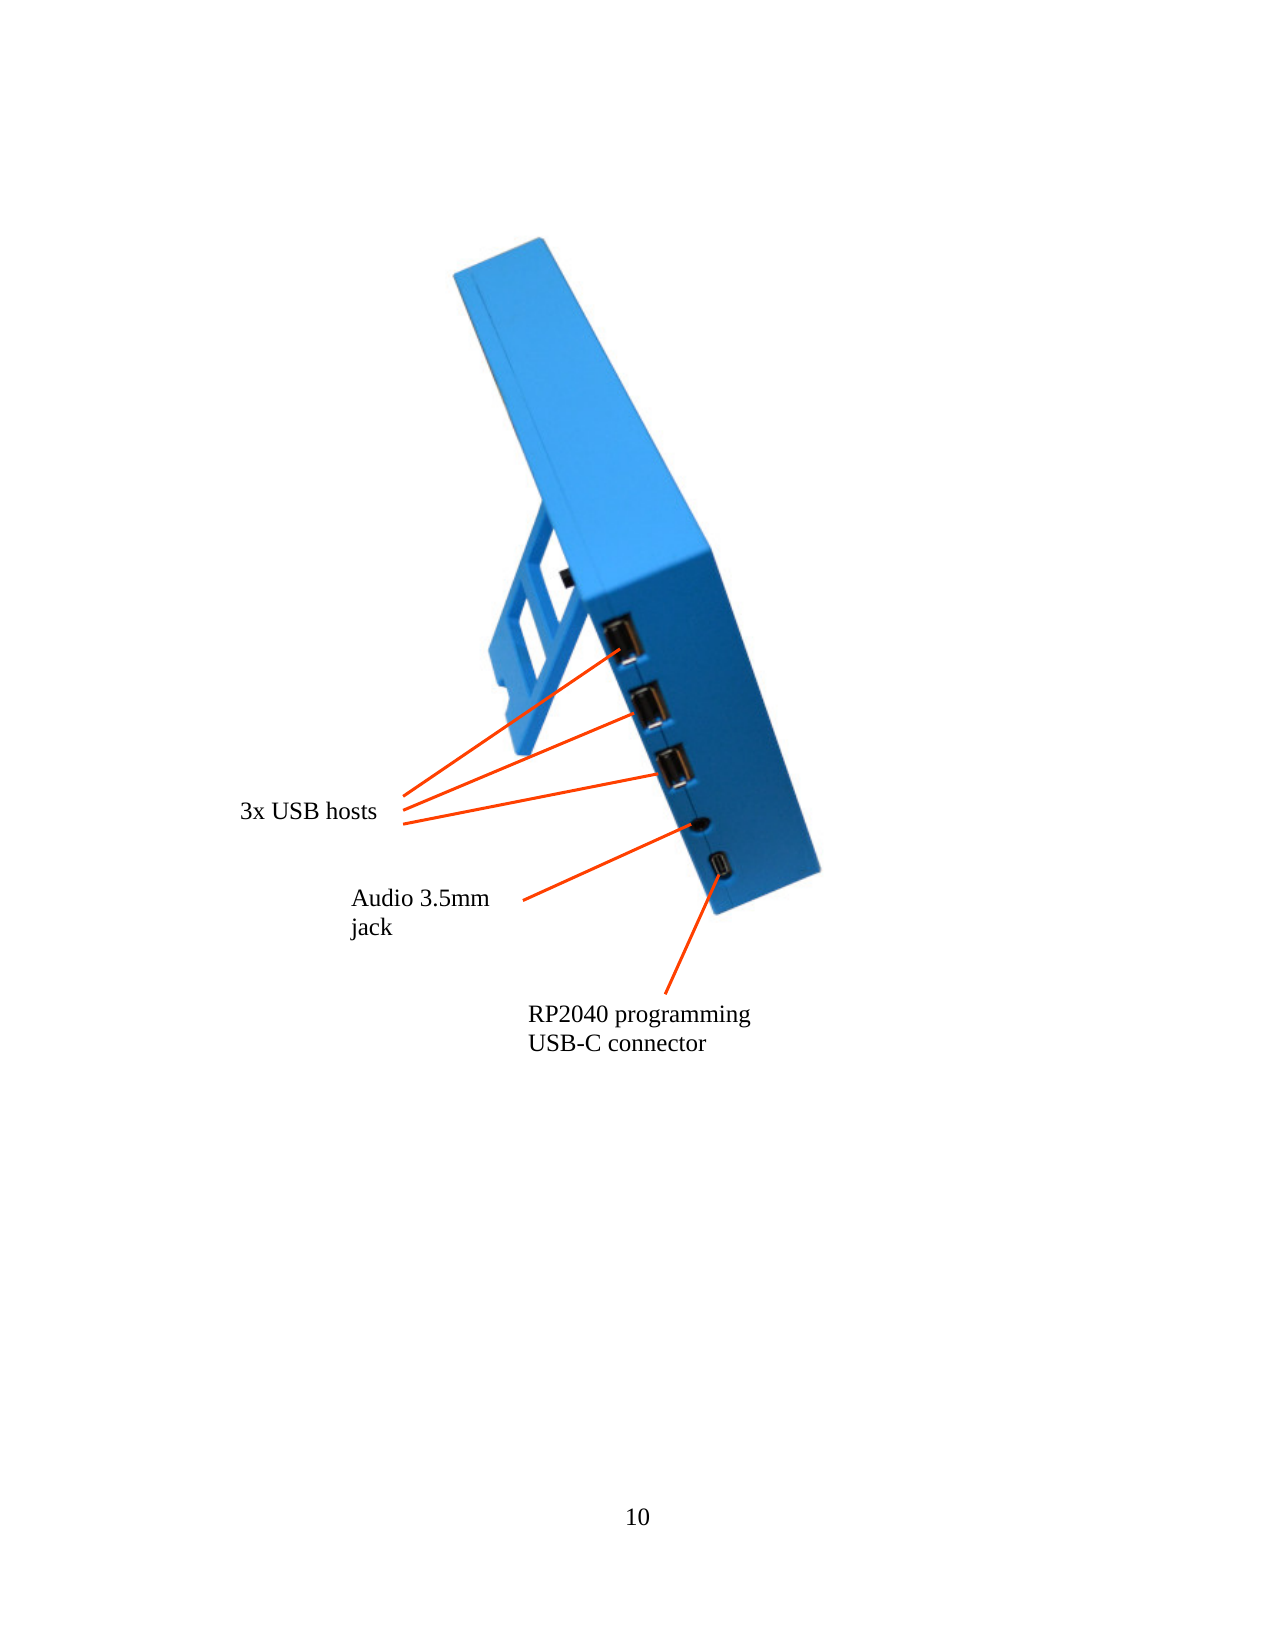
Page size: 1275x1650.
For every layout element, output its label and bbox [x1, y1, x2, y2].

picture [251, 190, 1024, 963]
